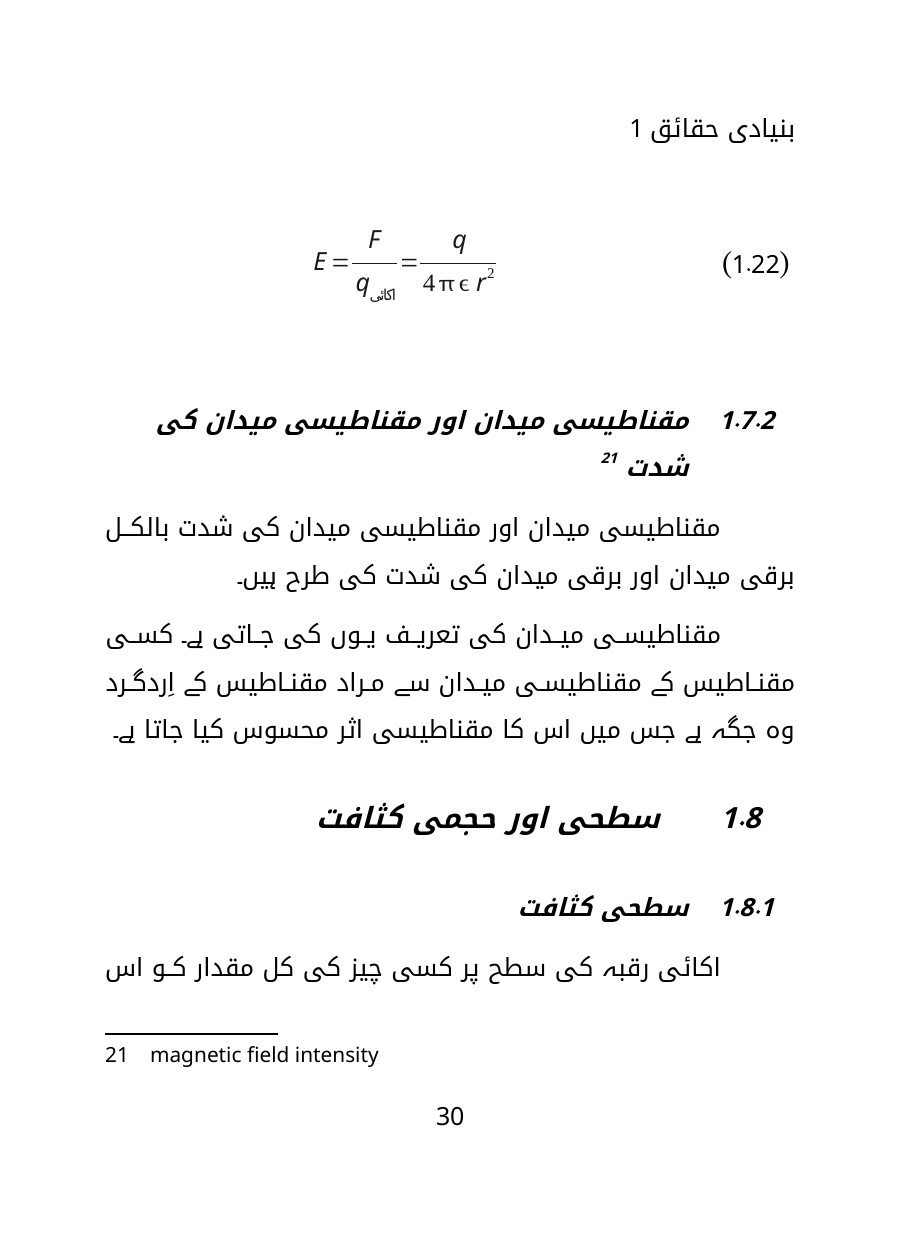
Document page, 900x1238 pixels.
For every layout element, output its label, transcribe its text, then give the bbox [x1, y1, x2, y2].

table_header [105, 216, 694, 326]
subtitle سطحی اور حجمی کثافت [105, 792, 720, 847]
table_header (1.22) [694, 216, 795, 326]
text مقناطیسی میدان اور مقناطیسی میدان کی شدت بالکل برقی میدان اور برقی میدان کی شدت کی طرح ہیں۔ [105, 504, 795, 599]
text اکائی رقبہ کی سطح پر کسی چیز کی کل مقدار کو اس چیز کی سطحی کثافت کہتے ہیں۔ مثال کے طور پر اگر رقبہپر کسی متغیرہ کی کل مقدار ہو تب اس متغیرہ کی اوسط سطحی کثافت یہ ہوگی [105, 944, 795, 992]
text مقناطیسی میدان کی تعریف یوں کی جاتی ہے۔ کسی مقناطیس کے مقناطیسی میدان سے مراد مقناطیس کے اِردگرد وہ جگہ ہے جس میں اس کا مقناطیسی اثر محسوس کیا جاتا ہے۔ [105, 612, 795, 754]
subtitle سطحی کثافت [105, 884, 718, 932]
list magnetic field intensity [105, 1040, 795, 1068]
subtitle مقناطیسی میدان اور مقناطیسی میدان کی شدت [105, 397, 718, 492]
